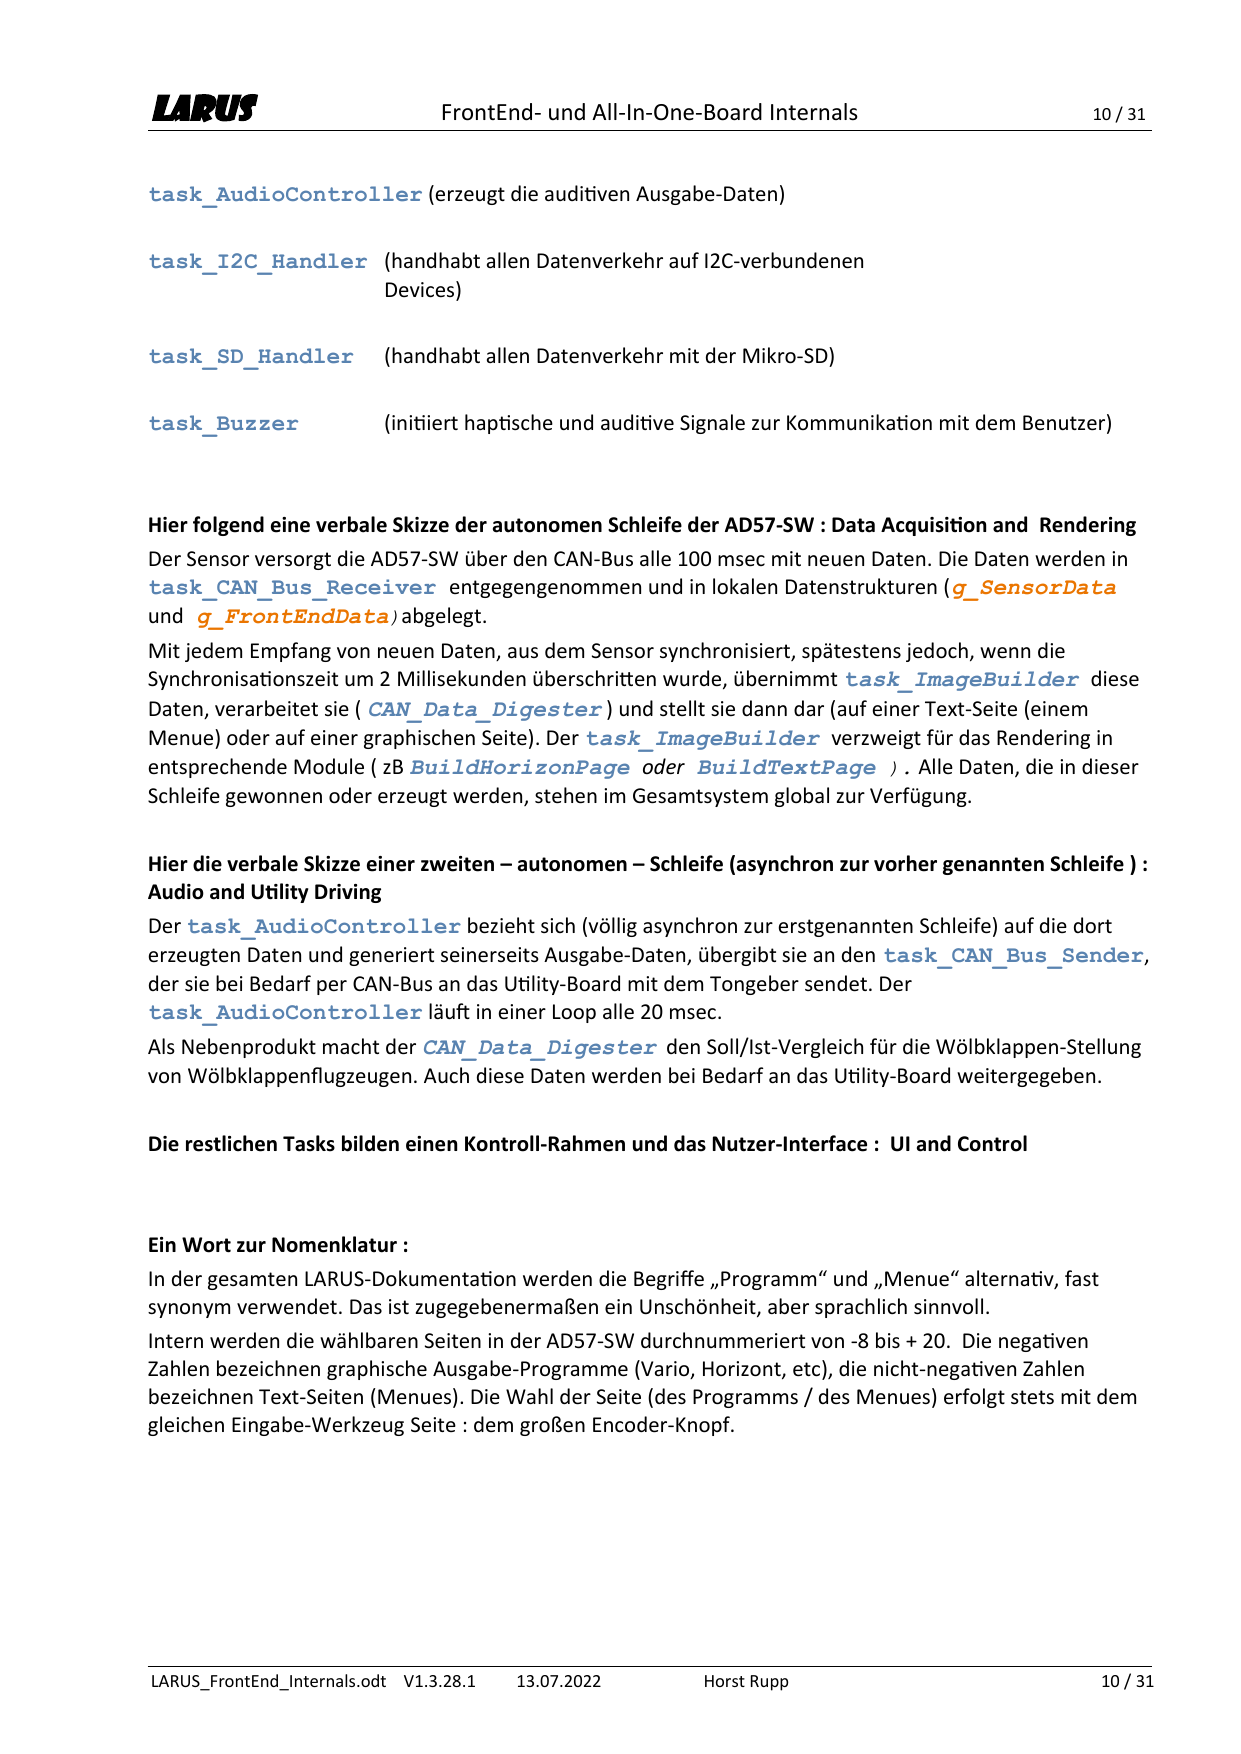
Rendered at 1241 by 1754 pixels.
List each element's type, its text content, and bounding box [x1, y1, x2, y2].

subtitle Die restlichen Tasks bilden einen Kontroll-Rahmen und das Nutzer-Interface : UI and Control [148, 1129, 1152, 1157]
text Als Nebenprodukt macht der CAN_Data_Digester den Soll/Ist-Vergleich für die Wölbklappen-Stellung von Wölbklappenflugzeugen. Auch diese Daten werden bei Bedarf an das Utility-Board weitergegeben. [148, 1032, 1152, 1089]
text Hier die verbale Skizze einer zweiten – autonomen – Schleife (asynchron zur vorher genannten Schleife ) : Audio and Utility Driving [148, 849, 1152, 905]
subtitle In der gesamten LARUS-Dokumentation werden die Begriffe „Programm“ und „Menue“ alternativ, fast synonym verwendet. Das ist zugegebenermaßen ein Unschönheit, aber sprachlich sinnvoll. [148, 1264, 1152, 1320]
subtitle Hier folgend eine verbale Skizze der autonomen Schleife der AD57-SW : Data Acquisition and Rendering [148, 510, 1152, 538]
text task_Buzzer (initiiert haptische und auditive Signale zur Kommunikation mit dem Benutzer) [148, 408, 1152, 437]
text task_SD_Handler (handhabt allen Datenverkehr mit der Mikro-SD) [148, 341, 1152, 370]
text Der task_AudioController bezieht sich (völlig asynchron zur erstgenannten Schleife) auf die dort erzeugten Daten und generiert seinerseits Ausgabe-Daten, übergibt sie an den task_CAN_Bus_Sender, der sie bei Bedarf per CAN-Bus an das Utility-Board mit dem Tongeber sendet. Der task_AudioController läuft in einer Loop alle 20 msec. [148, 911, 1152, 1026]
text task_I2C_Handler (handhabt allen Datenverkehr auf I2C-verbundenen Devices) [148, 246, 1152, 303]
subtitle Der Sensor versorgt die AD57-SW über den CAN-Bus alle 100 msec mit neuen Daten. Die Daten werden in task_CAN_Bus_Receiver entgegengenommen und in lokalen Datenstrukturen (g_SensorData und g_FrontEndData)abgelegt. [148, 544, 1152, 631]
subtitle Mit jedem Empfang von neuen Daten, aus dem Sensor synchronisiert, spätestens jedoch, wenn die Synchronisationszeit um 2 Millisekunden überschritten wurde, übernimmt task_ImageBuilder diese Daten, verarbeitet sie ( CAN_Data_Digester ) und stellt sie dann dar (auf einer Text-Seite (einem Menue) oder auf einer graphischen Seite). Der task_ImageBuilder verzweigt für das Rendering in entsprechende Module ( zB BuildHorizonPage oder BuildTextPage ). Alle Daten, die in dieser Schleife gewonnen oder erzeugt werden, stehen im Gesamtsystem global zur Verfügung. [148, 636, 1152, 809]
subtitle Ein Wort zur Nomenklatur : [148, 1231, 1152, 1258]
text task_AudioController (erzeugt die auditiven Ausgabe-Daten) [148, 179, 1152, 208]
subtitle Intern werden die wählbaren Seiten in der AD57-SW durchnummeriert von -8 bis + 20. Die negativen Zahlen bezeichnen graphische Ausgabe-Programme (Vario, Horizont, etc), die nicht-negativen Zahlen bezeichnen Text-Seiten (Menues). Die Wahl der Seite (des Programms / des Menues) erfolgt stets mit dem gleichen Eingabe-Werkzeug Seite : dem großen Encoder-Knopf. [148, 1326, 1152, 1438]
